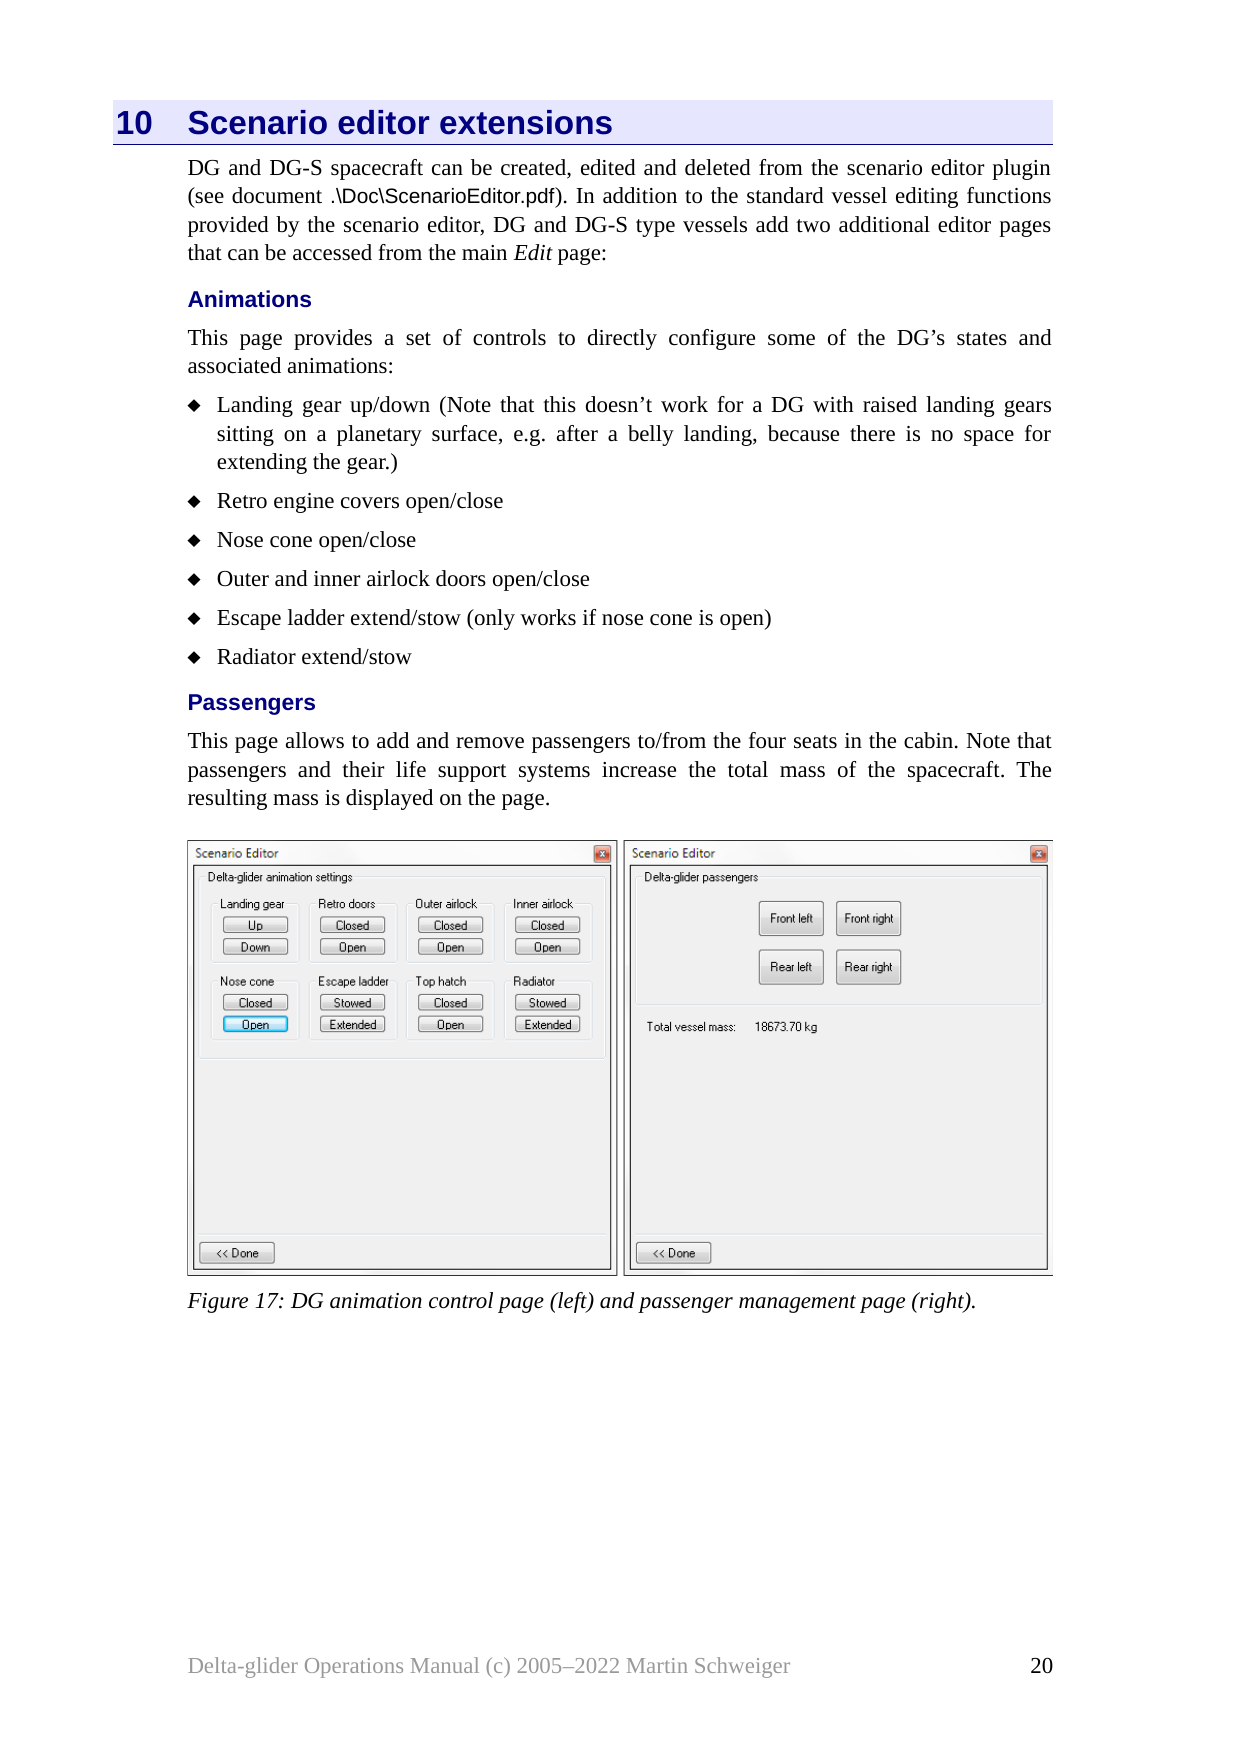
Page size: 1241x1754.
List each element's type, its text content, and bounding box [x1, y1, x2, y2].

text DG and DG-S spacecraft can be created, edited and deleted from the scenario editor plugin (see document .\Doc\ScenarioEditor.pdf). In addition to the standard vessel editing functions provided by the scenario editor, DG and DG-S type vessels add two additional editor pages that can be accessed from the main Edit page: [187, 153, 1053, 266]
list Outer and inner airlock doors open/close [187, 563, 1053, 592]
subtitle Animations [187, 286, 1053, 312]
list Retro engine covers open/close [187, 486, 1053, 514]
text Figure 17: DG animation control page (left) and passenger management page (right). [187, 1276, 1053, 1313]
list Nose cone open/close [187, 524, 1053, 553]
text This page allows to add and remove passengers to/from the four seats in the cabin. Note that passengers and their life support systems increase the total mass of the spacecraft. The resulting mass is displayed on the page. [187, 726, 1053, 811]
list Landing gear up/down (Note that this doesn’t work for a DG with raised landing gears sitting on a planetary surface, e.g. after a belly landing, because there is no space for extending the gear.) [187, 390, 1053, 475]
text This page provides a set of controls to directly configure some of the DG’s states and associated animations: [187, 323, 1053, 379]
list Escape ladder extend/stow (only works if nose cone is open) [187, 602, 1053, 631]
subtitle Passengers [187, 689, 1053, 716]
list Radiator extend/stow [187, 641, 1053, 670]
picture [187, 840, 1053, 1276]
subtitle Scenario editor extensions [113, 100, 1053, 144]
